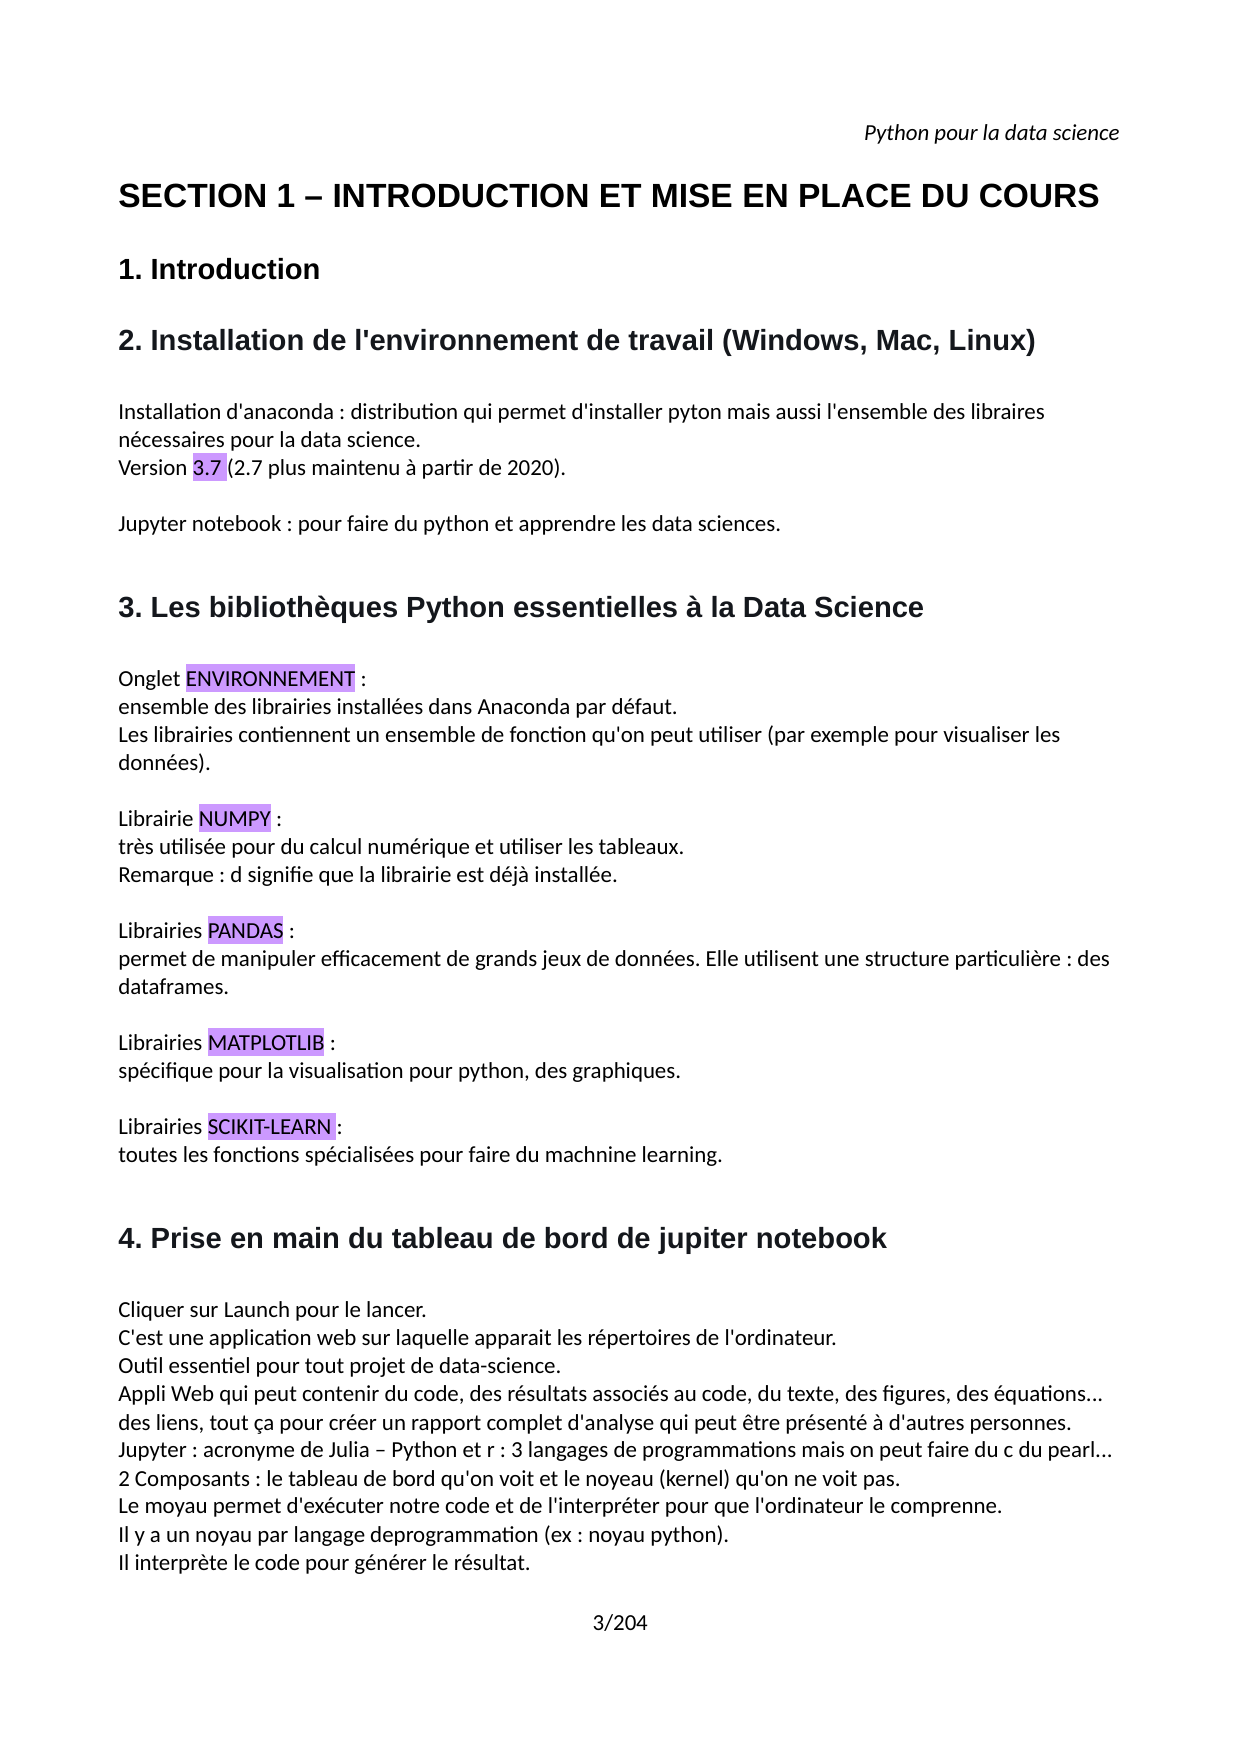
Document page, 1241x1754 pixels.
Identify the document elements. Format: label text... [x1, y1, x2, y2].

subtitle 3. Les bibliothèques Python essentielles à la Data Science [118, 590, 1122, 623]
text Librairie NUMPY : [118, 804, 1122, 832]
text Version 3.7 (2.7 plus maintenu à partir de 2020). [118, 453, 1122, 481]
text C'est une application web sur laquelle apparait les répertoires de l'ordinateur. [118, 1323, 1122, 1352]
text Librairies PANDAS : [118, 916, 1122, 944]
subtitle 1. Introduction [118, 252, 1122, 285]
text Les librairies contiennent un ensemble de fonction qu'on peut utiliser (par exemple pour visualiser les données). [118, 720, 1122, 776]
text Librairies SCIKIT-LEARN : [118, 1112, 1122, 1140]
text Le moyau permet d'exécuter notre code et de l'interpréter pour que l'ordinateur le comprenne. [118, 1492, 1122, 1520]
text toutes les fonctions spécialisées pour faire du machnine learning. [118, 1140, 1122, 1168]
text Cliquer sur Launch pour le lancer. [118, 1296, 1122, 1323]
text Il interprète le code pour générer le résultat. [118, 1548, 1122, 1576]
text très utilisée pour du calcul numérique et utiliser les tableaux. [118, 832, 1122, 860]
text ensemble des librairies installées dans Anaconda par défaut. [118, 692, 1122, 720]
text Remarque : d signifie que la librairie est déjà installée. [118, 860, 1122, 888]
text Appli Web qui peut contenir du code, des résultats associés au code, du texte, des figures, des équations... des liens, tout ça pour créer un rapport complet d'analyse qui peut être présenté à d'autres personnes. [118, 1379, 1122, 1436]
subtitle SECTION 1 – INTRODUCTION ET MISE EN PLACE DU COURS [118, 176, 1122, 214]
text permet de manipuler efficacement de grands jeux de données. Elle utilisent une structure particulière : des dataframes. [118, 944, 1122, 1000]
text spécifique pour la visualisation pour python, des graphiques. [118, 1056, 1122, 1084]
text Onglet ENVIRONNEMENT : [118, 664, 1122, 692]
subtitle 4. Prise en main du tableau de bord de jupiter notebook [118, 1221, 1122, 1255]
text Jupyter notebook : pour faire du python et apprendre les data sciences. [118, 509, 1122, 537]
text Jupyter : acronyme de Julia – Python et r : 3 langages de programmations mais on peut faire du c du pearl... [118, 1436, 1122, 1464]
text Outil essentiel pour tout projet de data-science. [118, 1352, 1122, 1379]
text 2 Composants : le tableau de bord qu'on voit et le noyeau (kernel) qu'on ne voit pas. [118, 1464, 1122, 1492]
text Il y a un noyau par langage deprogrammation (ex : noyau python). [118, 1520, 1122, 1548]
subtitle 2. Installation de l'environnement de travail (Windows, Mac, Linux) [118, 323, 1122, 356]
text Installation d'anaconda : distribution qui permet d'installer pyton mais aussi l'ensemble des libraires nécessaires pour la data science. [118, 397, 1122, 453]
text Librairies MATPLOTLIB : [118, 1028, 1122, 1056]
